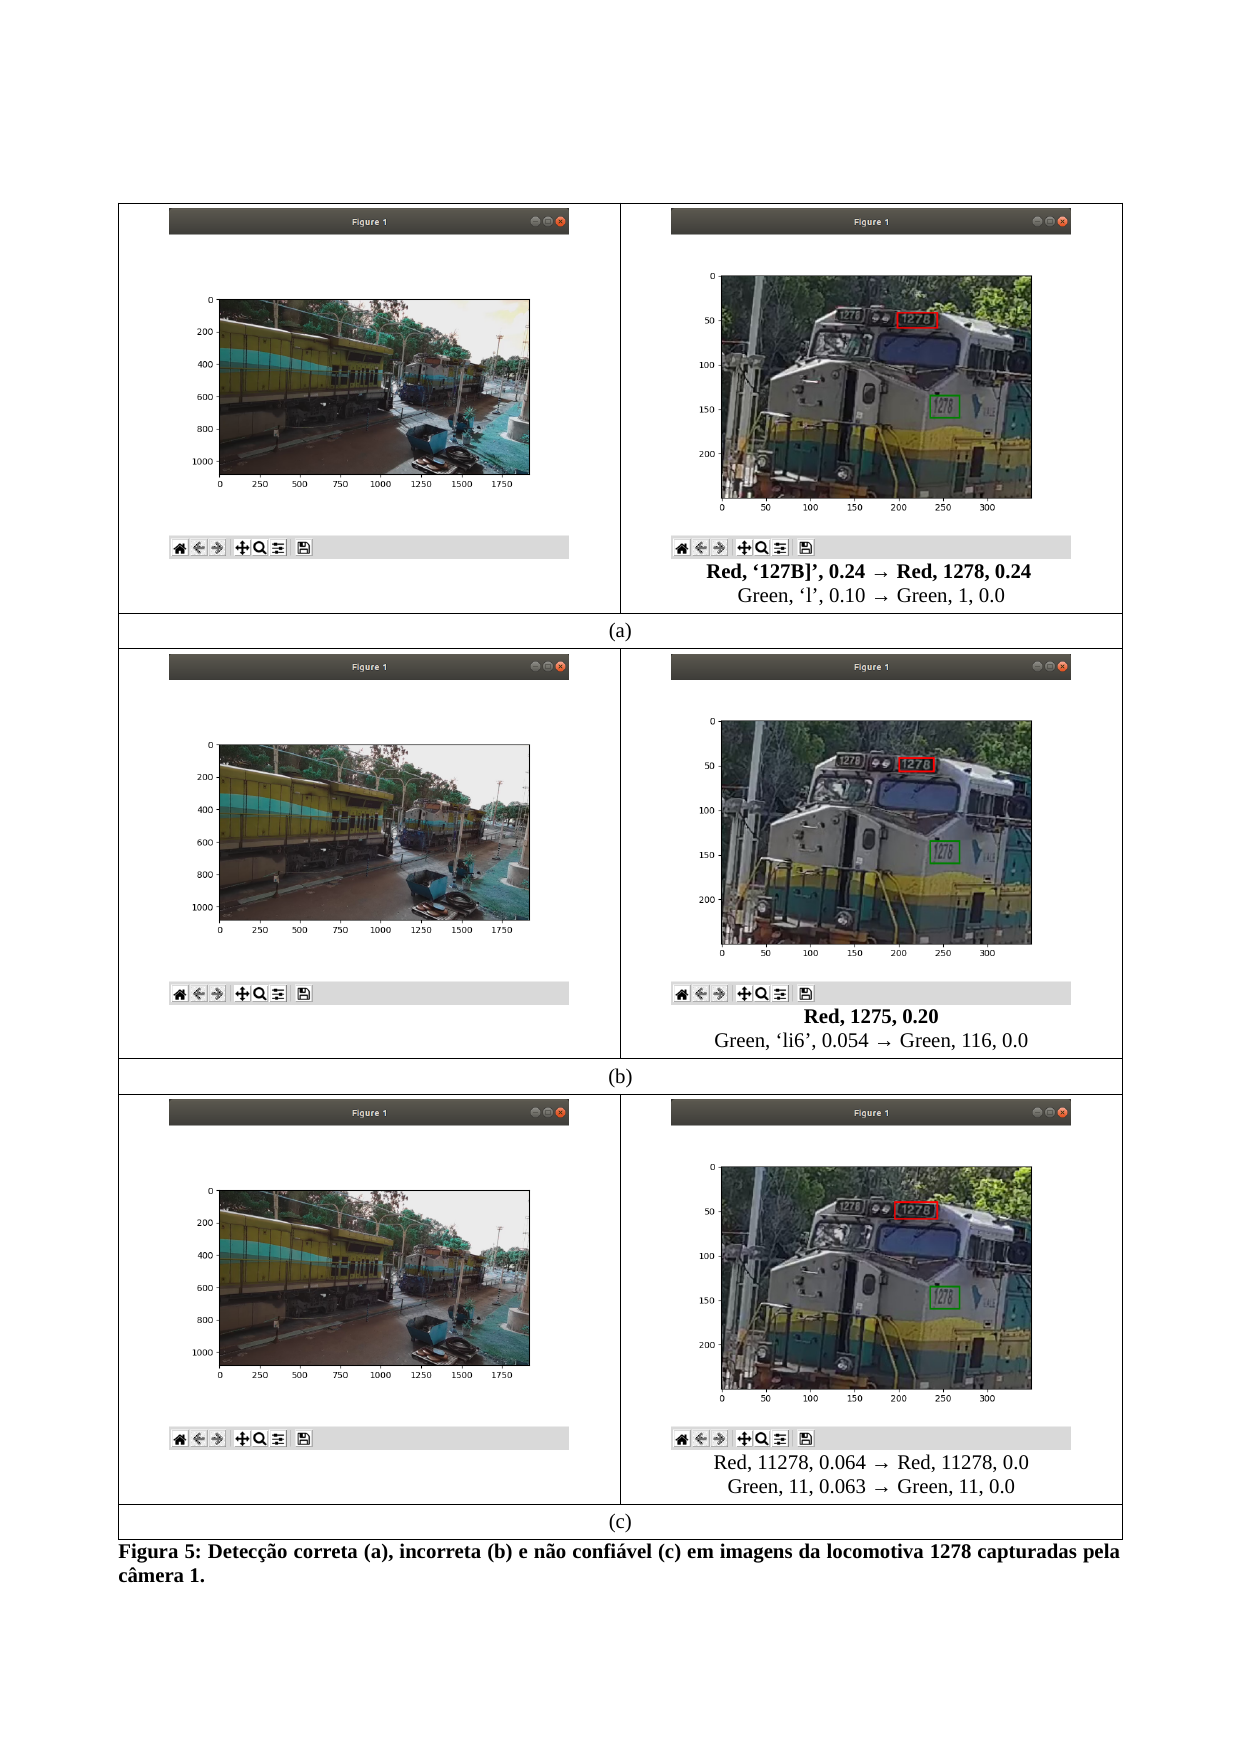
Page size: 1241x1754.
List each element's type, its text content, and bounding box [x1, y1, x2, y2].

picture [671, 1099, 1071, 1450]
table_cell (a) [119, 614, 1122, 648]
picture [169, 1099, 569, 1450]
table_header [119, 204, 620, 613]
table_cell (b) [119, 1059, 1122, 1094]
text Figura 5: Detecção correta (a), incorreta (b) e não confiável (c) em imagens da locomotiva 1278 capturadas pela câmera 1. [118, 1540, 1122, 1587]
picture [671, 208, 1071, 559]
table_cell Red, 11278, 0.064 → Red, 11278, 0.0 Green, 11, 0.063 → Green, 11, 0.0 [621, 1095, 1122, 1504]
table_cell (c) [119, 1505, 1122, 1539]
table_cell Red, 1275, 0.20 Green, ‘li6’, 0.054 → Green, 116, 0.0 [621, 649, 1122, 1058]
picture [671, 654, 1071, 1005]
table_cell [119, 1095, 620, 1504]
picture [169, 208, 569, 559]
table_header Red, ‘127B]’, 0.24 → Red, 1278, 0.24 Green, ‘l’, 0.10 → Green, 1, 0.0 [621, 204, 1122, 613]
picture [169, 654, 569, 1005]
table_cell [119, 649, 620, 1058]
